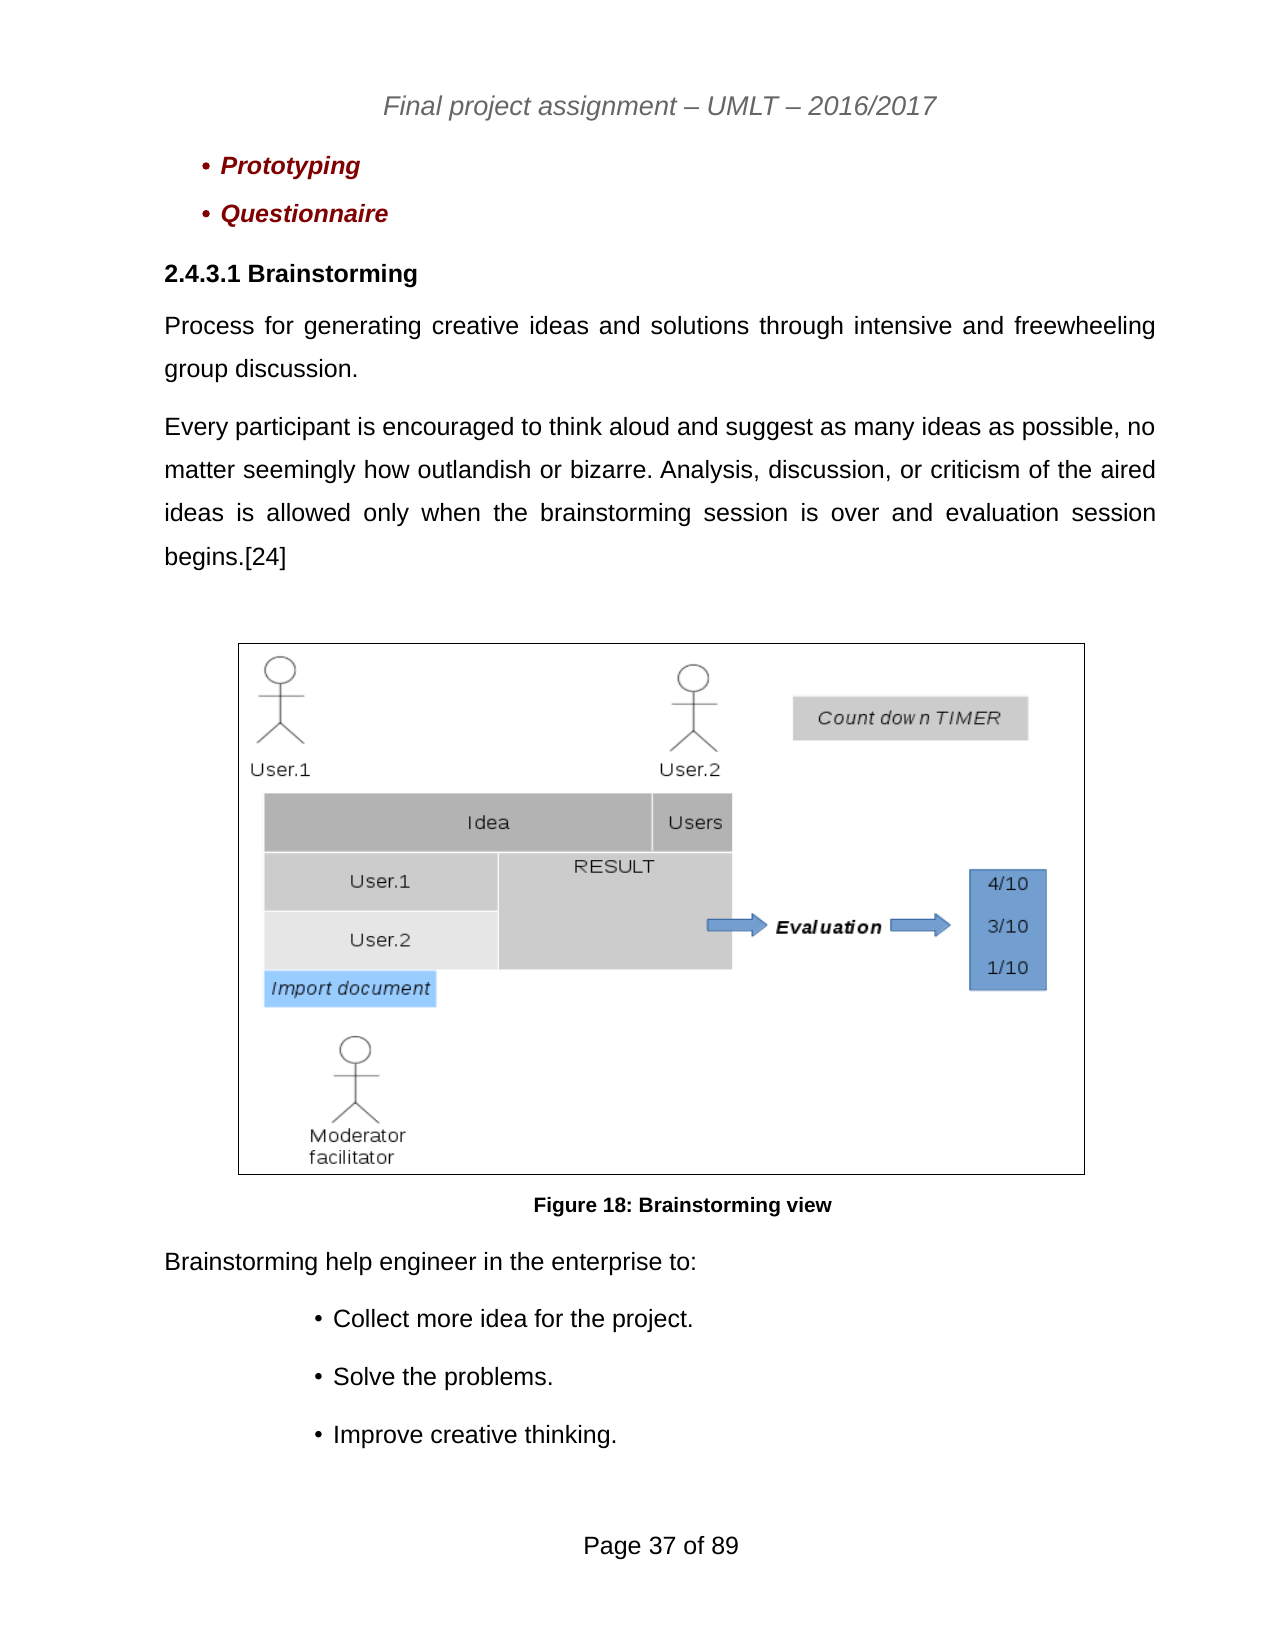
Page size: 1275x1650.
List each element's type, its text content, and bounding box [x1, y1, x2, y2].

text Brainstorming help engineer in the enterprise to: [164, 1247, 1158, 1275]
list Solve the problems. [314, 1362, 1158, 1391]
list Collect more idea for the project. [314, 1304, 1158, 1333]
text Process for generating creative ideas and solutions through intensive and freewheeling group discussion. [164, 311, 1158, 383]
list Prototyping [202, 151, 1158, 180]
text Figure 18: Brainstorming view [164, 642, 1158, 1218]
text Every participant is encouraged to think aloud and suggest as many ideas as possible, no matter seemingly how outlandish or bizarre. Analysis, discussion, or criticism of the aired ideas is allowed only when the brainstorming session is over and evaluation session begins.[24] [164, 412, 1158, 613]
list Questionnaire [202, 199, 1158, 228]
list Improve creative thinking. [314, 1420, 1158, 1449]
subtitle 2.4.3.1 Brainstorming [164, 259, 1158, 287]
picture [240, 645, 1082, 1172]
